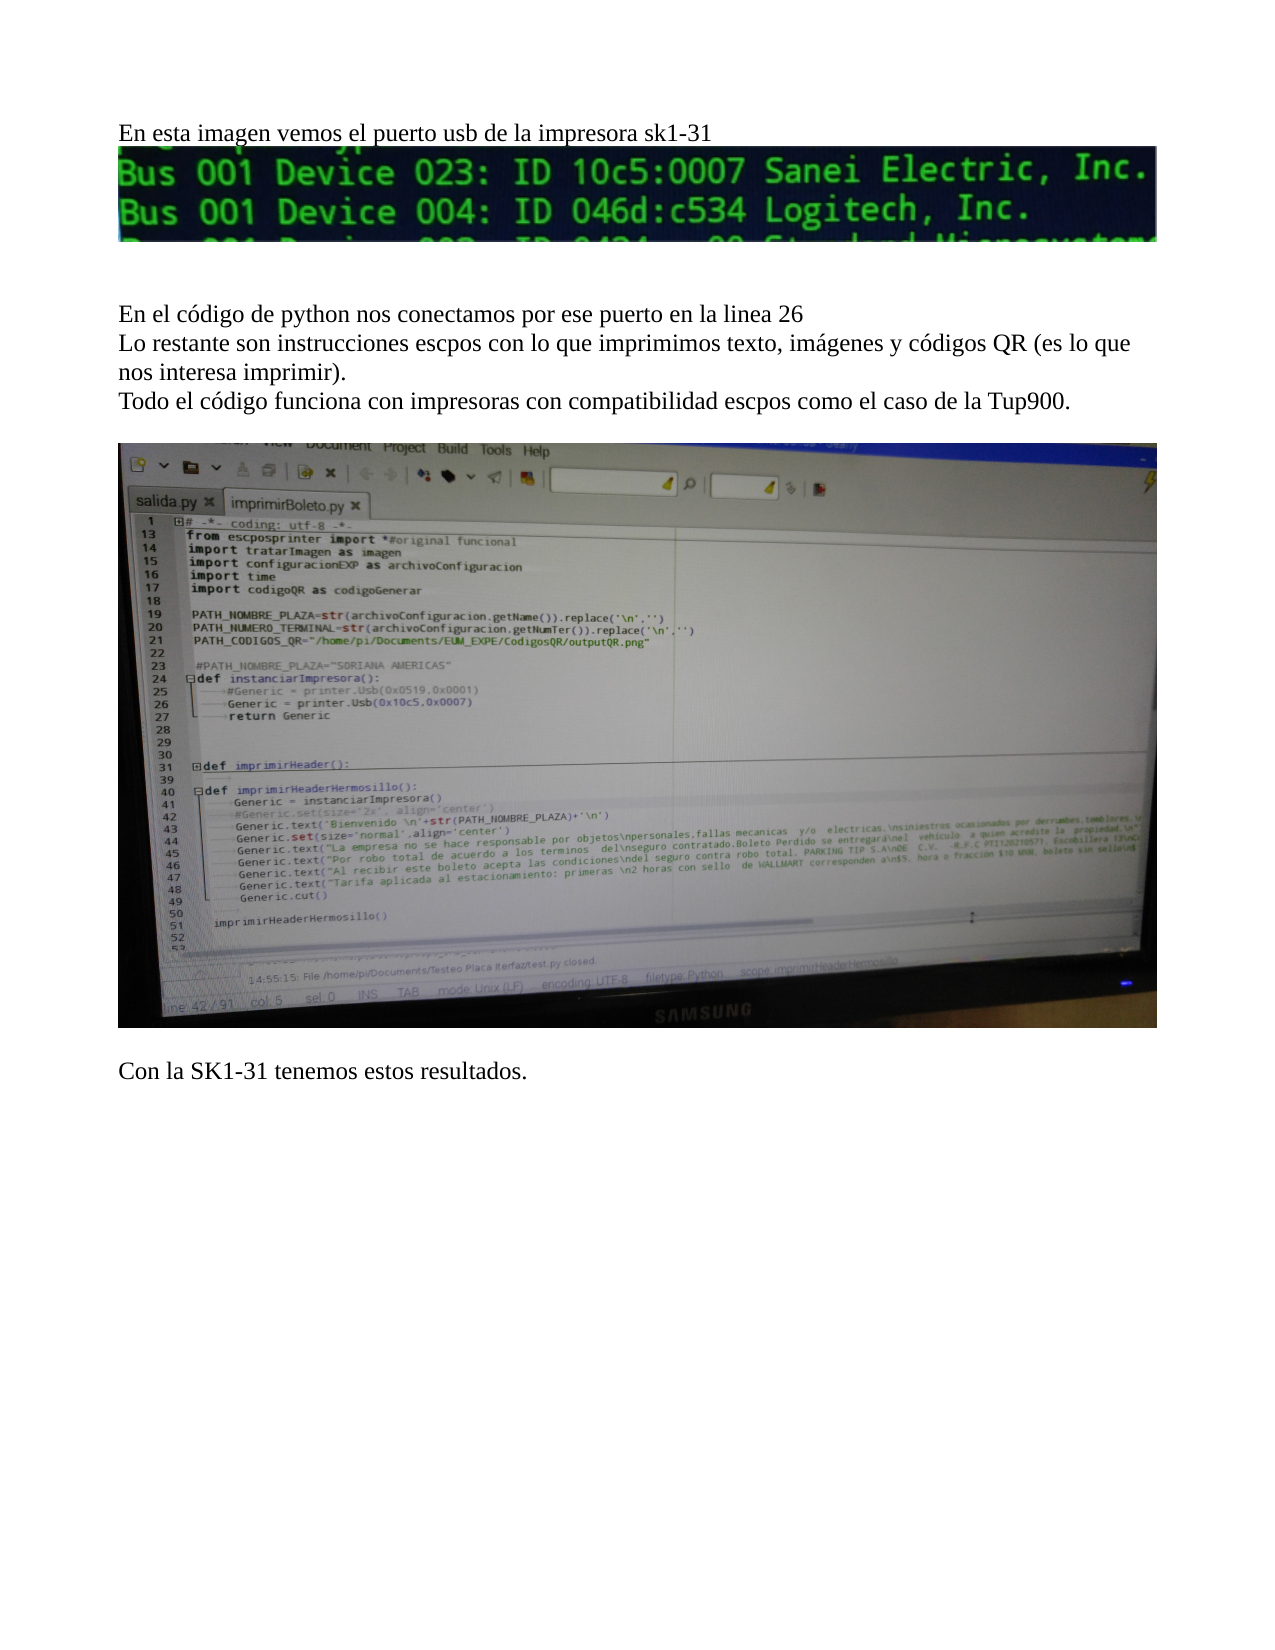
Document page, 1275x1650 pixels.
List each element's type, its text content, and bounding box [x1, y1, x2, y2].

text En esta imagen vemos el puerto usb de la impresora sk1-31 [118, 118, 1157, 146]
picture [118, 146, 1157, 242]
picture [118, 443, 1157, 1028]
text Lo restante son instrucciones escpos con lo que imprimimos texto, imágenes y códigos QR (es lo que nos interesa imprimir). [118, 328, 1157, 386]
text Todo el código funciona con impresoras con compatibilidad escpos como el caso de la Tup900. [118, 386, 1157, 414]
text Con la SK1-31 tenemos estos resultados. [118, 1056, 1157, 1085]
text En el código de python nos conectamos por ese puerto en la linea 26 [118, 299, 1157, 328]
